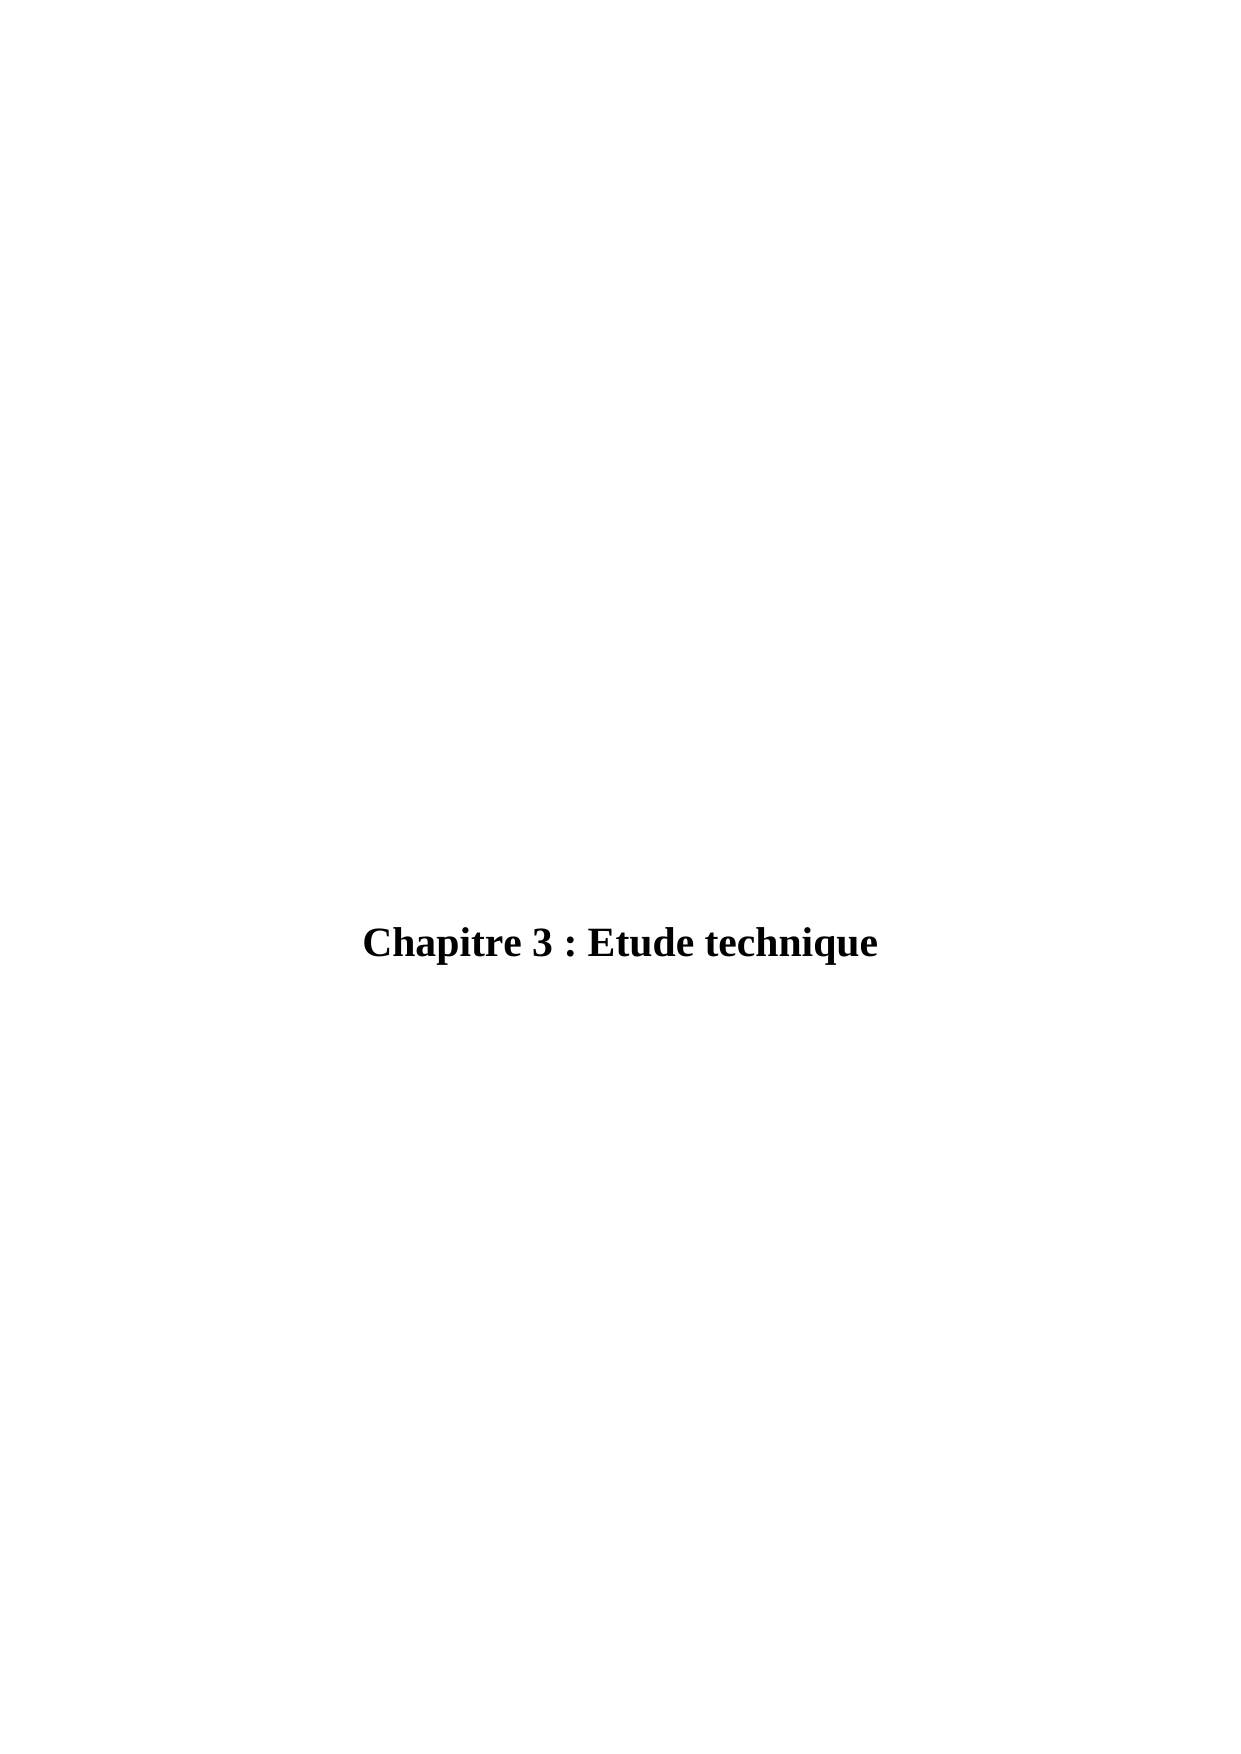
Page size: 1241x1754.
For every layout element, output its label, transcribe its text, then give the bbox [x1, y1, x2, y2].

subtitle Chapitre 3 : Etude technique [148, 917, 1093, 965]
